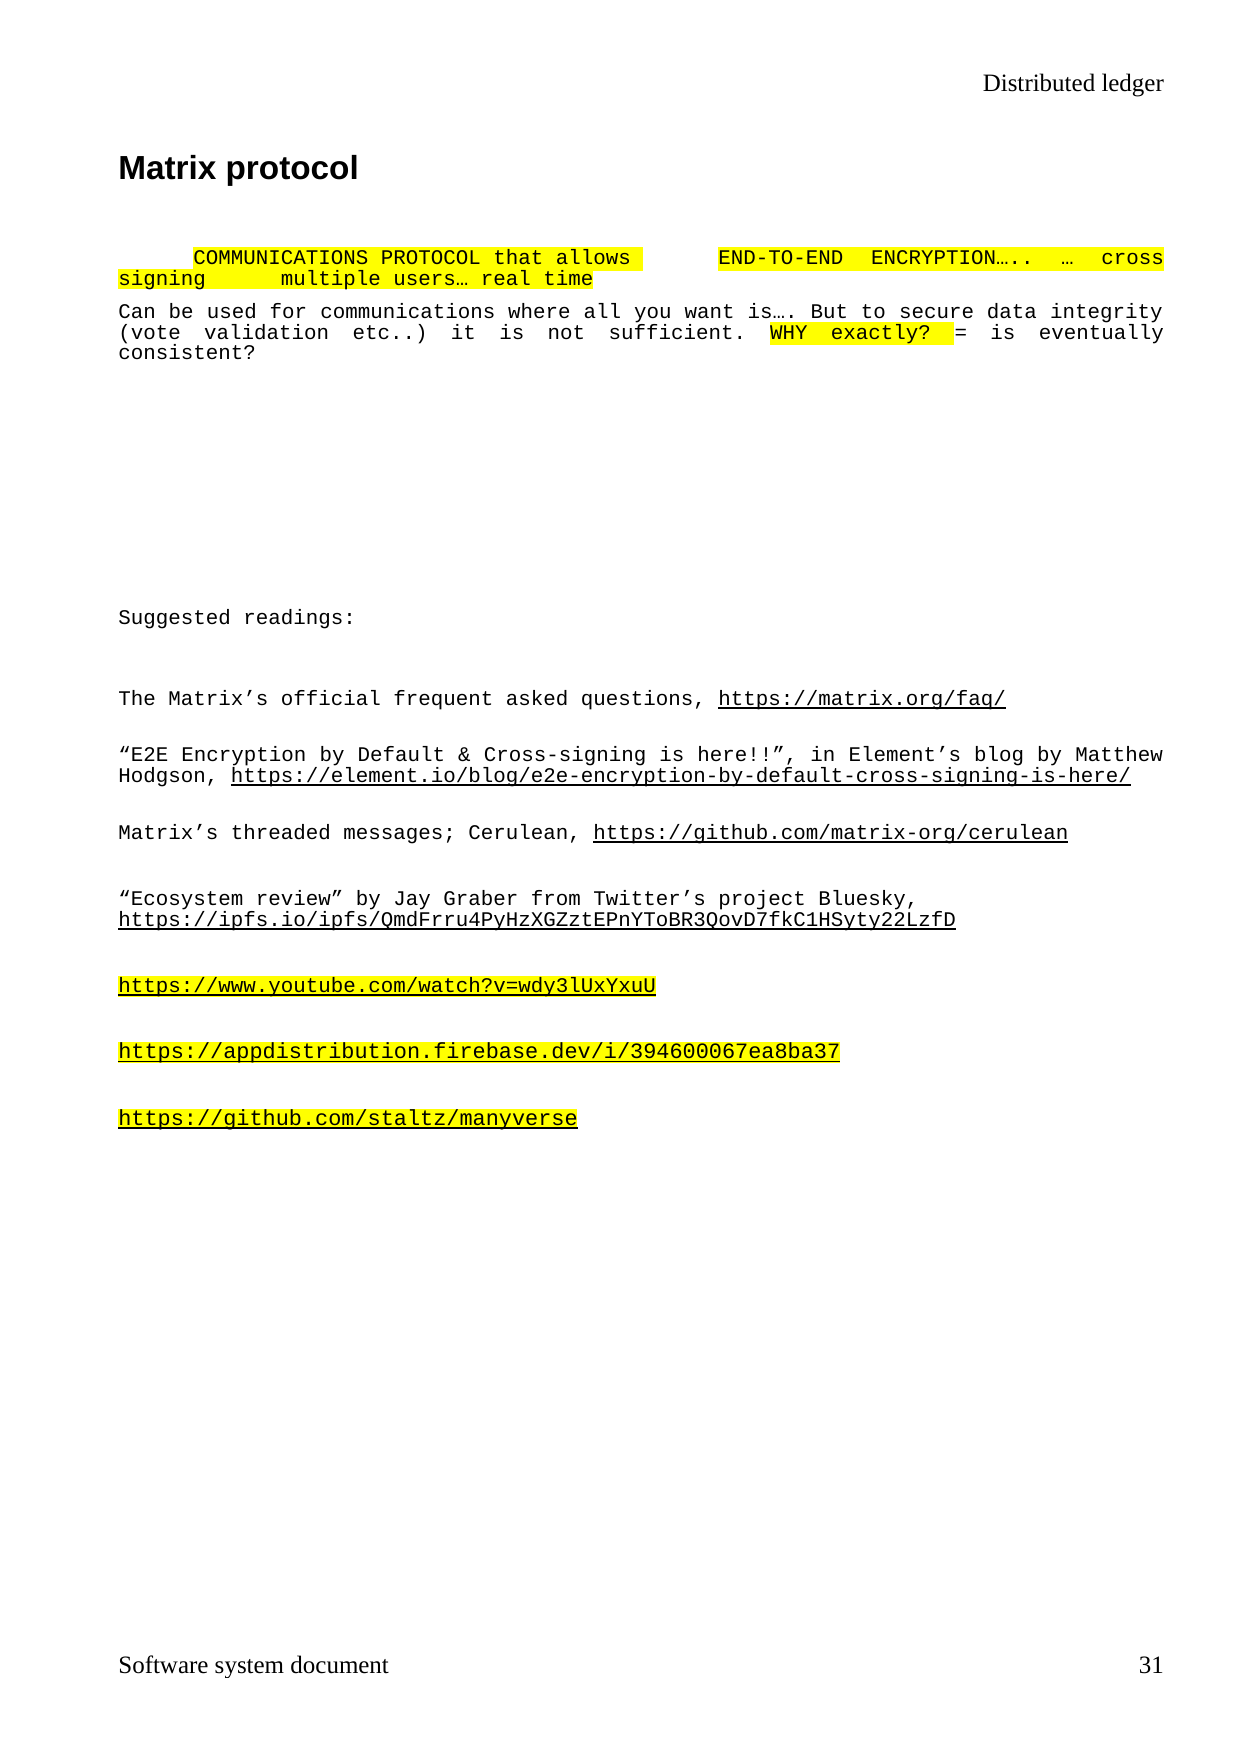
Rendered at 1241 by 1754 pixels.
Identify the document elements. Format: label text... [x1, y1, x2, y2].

text https://appdistribution.firebase.dev/i/394600067ea8ba37 [118, 1042, 1164, 1063]
text https://github.com/staltz/manyverse [118, 1108, 1164, 1129]
text Can be used for communications where all you want is…. But to secure data integrity (vote validation etc..) it is not sufficient. WHY exactly? = is eventually consistent? [118, 302, 1164, 364]
text COMMUNICATIONS PROTOCOL that allows END-TO-END ENCRYPTION….. … cross signing multiple users… real time [118, 248, 1164, 289]
text Suggested readings: [118, 608, 1164, 629]
subtitle Matrix protocol [118, 148, 1164, 186]
text Matrix’s threaded messages; Cerulean, https://github.com/matrix-org/cerulean [118, 823, 1164, 843]
text “Ecosystem review” by Jay Graber from Twitter’s project Bluesky, https://ipfs.io/ipfs/QmdFrru4PyHzXGZztEPnYToBR3QovD7fkC1HSyty22LzfD [118, 889, 1164, 930]
text “E2E Encryption by Default & Cross-signing is here!!”, in Element’s blog by Matthew Hodgson, https://element.io/blog/e2e-encryption-by-default-cross-signing-is-here/ [118, 745, 1164, 787]
text The Matrix’s official frequent asked questions, https://matrix.org/faq/ [118, 689, 1164, 709]
text https://www.youtube.com/watch?v=wdy3lUxYxuU [118, 976, 1164, 997]
